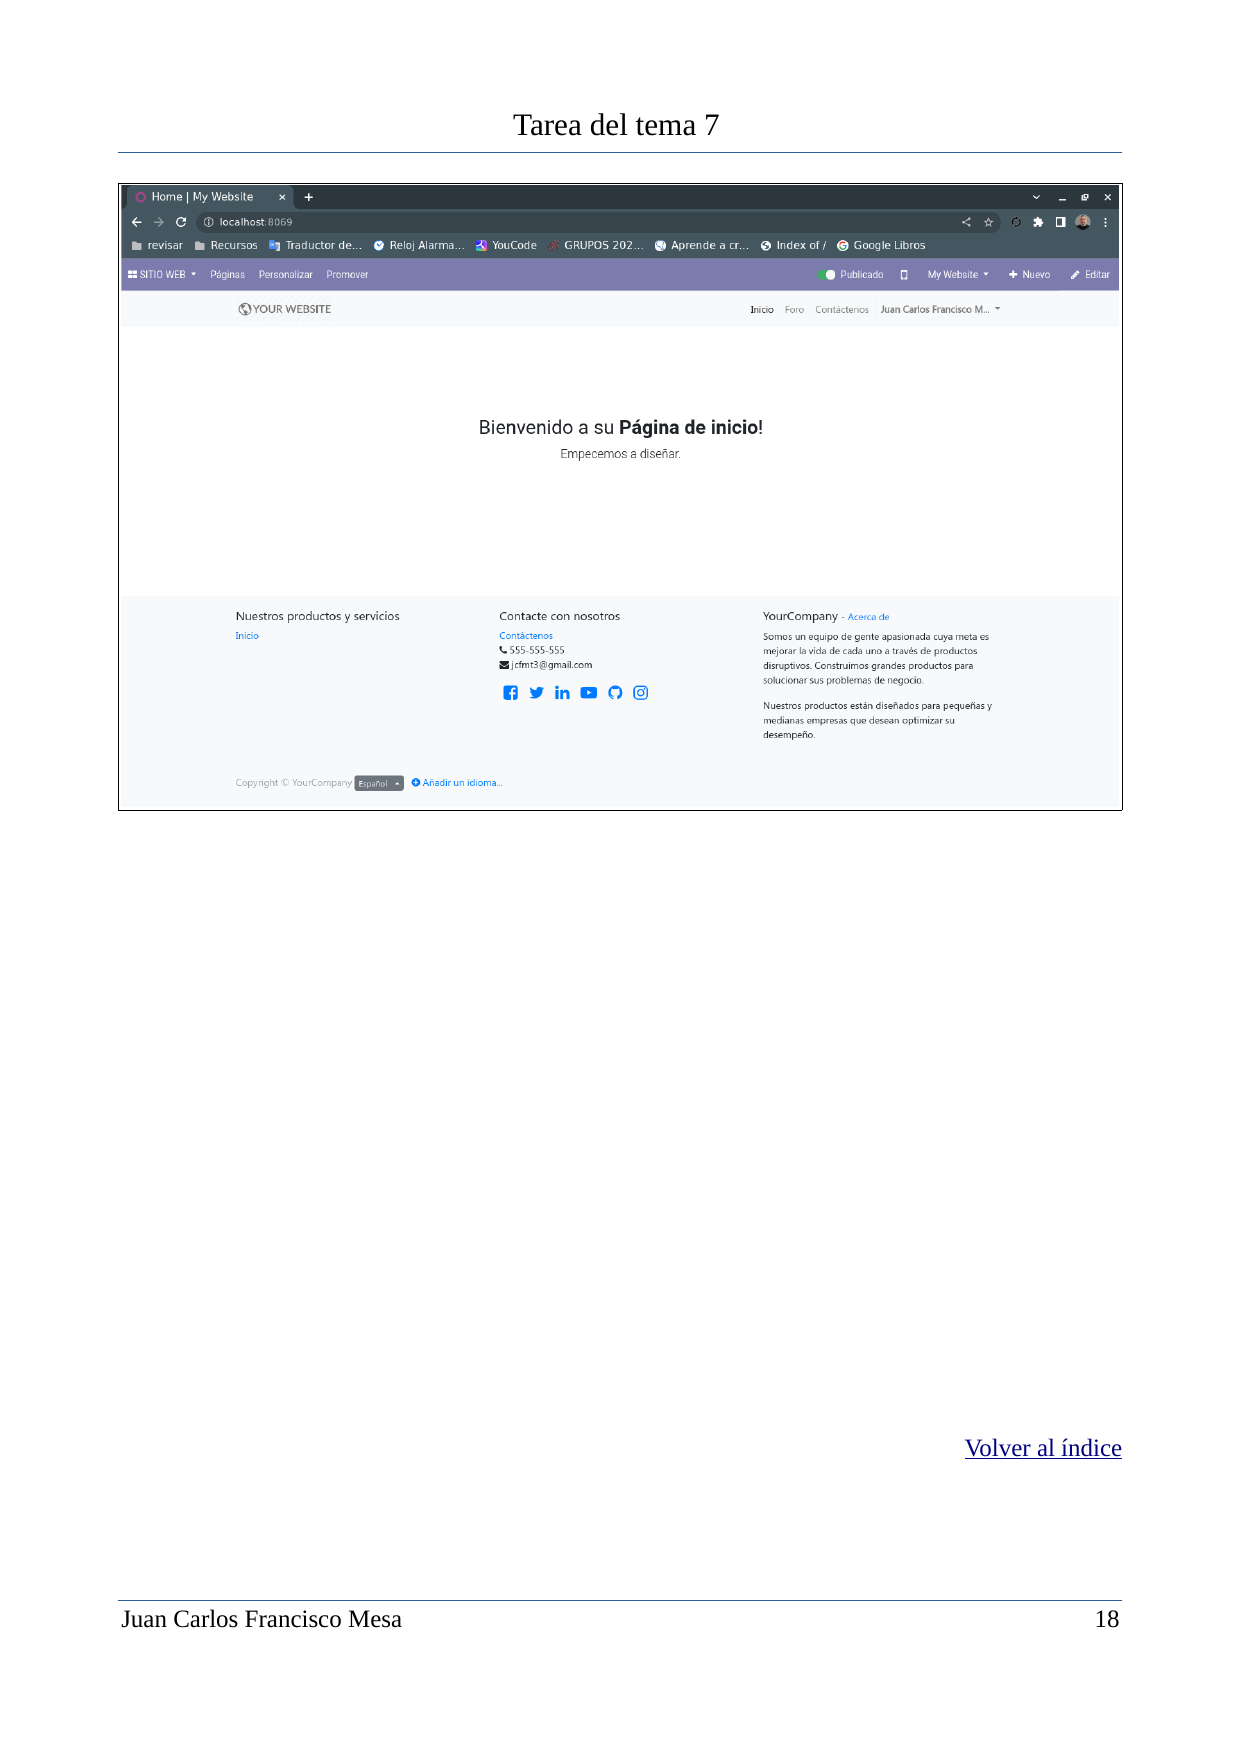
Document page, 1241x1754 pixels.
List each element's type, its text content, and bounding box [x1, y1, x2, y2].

picture [121, 185, 1119, 807]
text Volver al índice [118, 1433, 1122, 1462]
